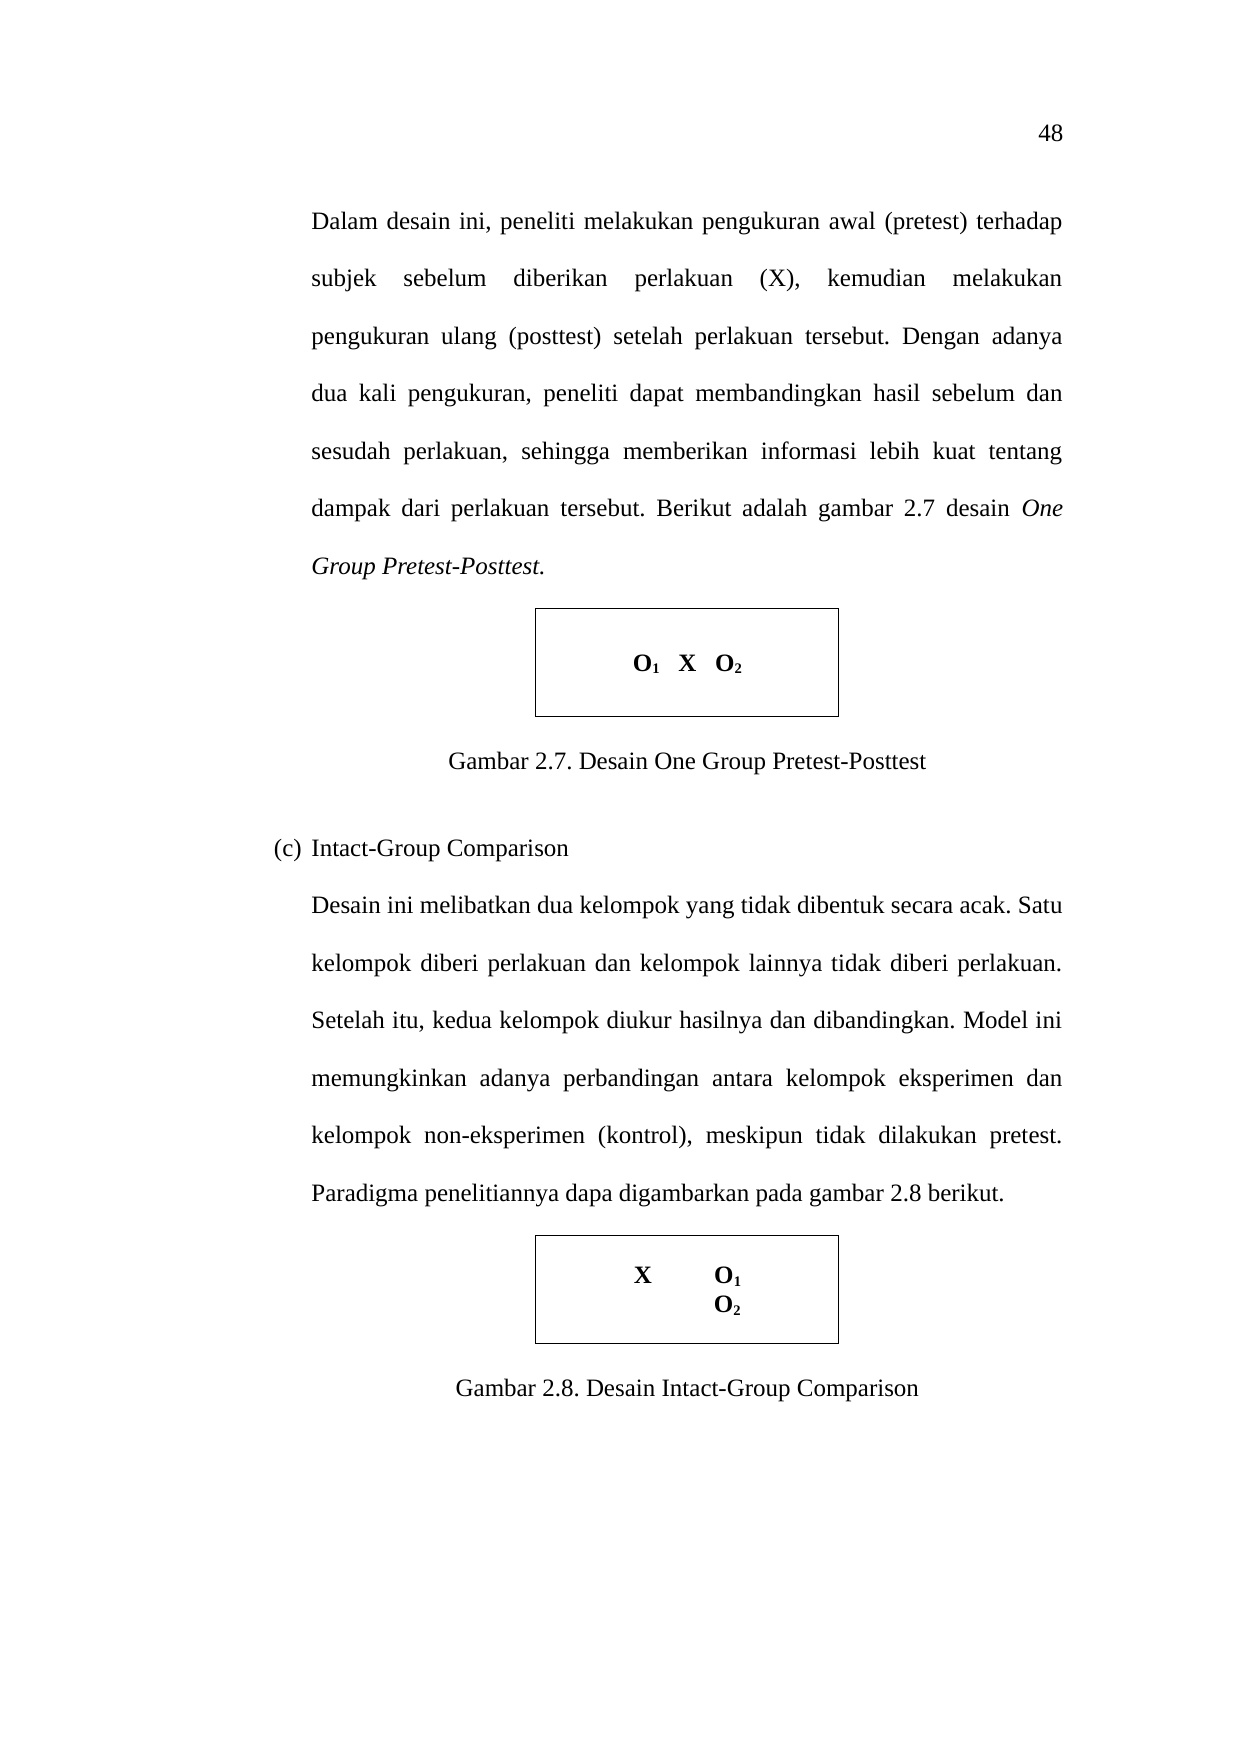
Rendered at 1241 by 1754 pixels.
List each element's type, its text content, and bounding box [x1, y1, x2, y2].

list O1 X O2 [544, 648, 830, 677]
list Gambar 2.7. Desain One Group Pretest-Posttest [432, 638, 942, 775]
list O2 [544, 1289, 830, 1318]
list Desain ini melibatkan dua kelompok yang tidak dibentuk secara acak. Satu kelompok diberi perlakuan dan kelompok lainnya tidak diberi perlakuan. Setelah itu, kedua kelompok diukur hasilnya dan dibandingkan. Model ini memungkinkan adanya perbandingan antara kelompok eksperimen dan kelompok non-eksperimen (kontrol), meskipun tidak dilakukan pretest. Paradigma penelitiannya dapa digambarkan pada gambar 2.8 berikut. [274, 890, 1063, 1207]
list Dalam desain ini, peneliti melakukan pengukuran awal (pretest) terhadap subjek sebelum diberikan perlakuan (X), kemudian melakukan pengukuran ulang (posttest) setelah perlakuan tersebut. Dengan adanya dua kali pengukuran, peneliti dapat membandingkan hasil sebelum dan sesudah perlakuan, sehingga memberikan informasi lebih kuat tentang dampak dari perlakuan tersebut. Berikut adalah gambar 2.7 desain One Group Pretest-Posttest. [274, 206, 1063, 580]
list Intact-Group Comparison [274, 833, 1063, 862]
list X O1 [544, 1261, 830, 1289]
list Gambar 2.8. Desain Intact-Group Comparison [432, 1265, 942, 1402]
